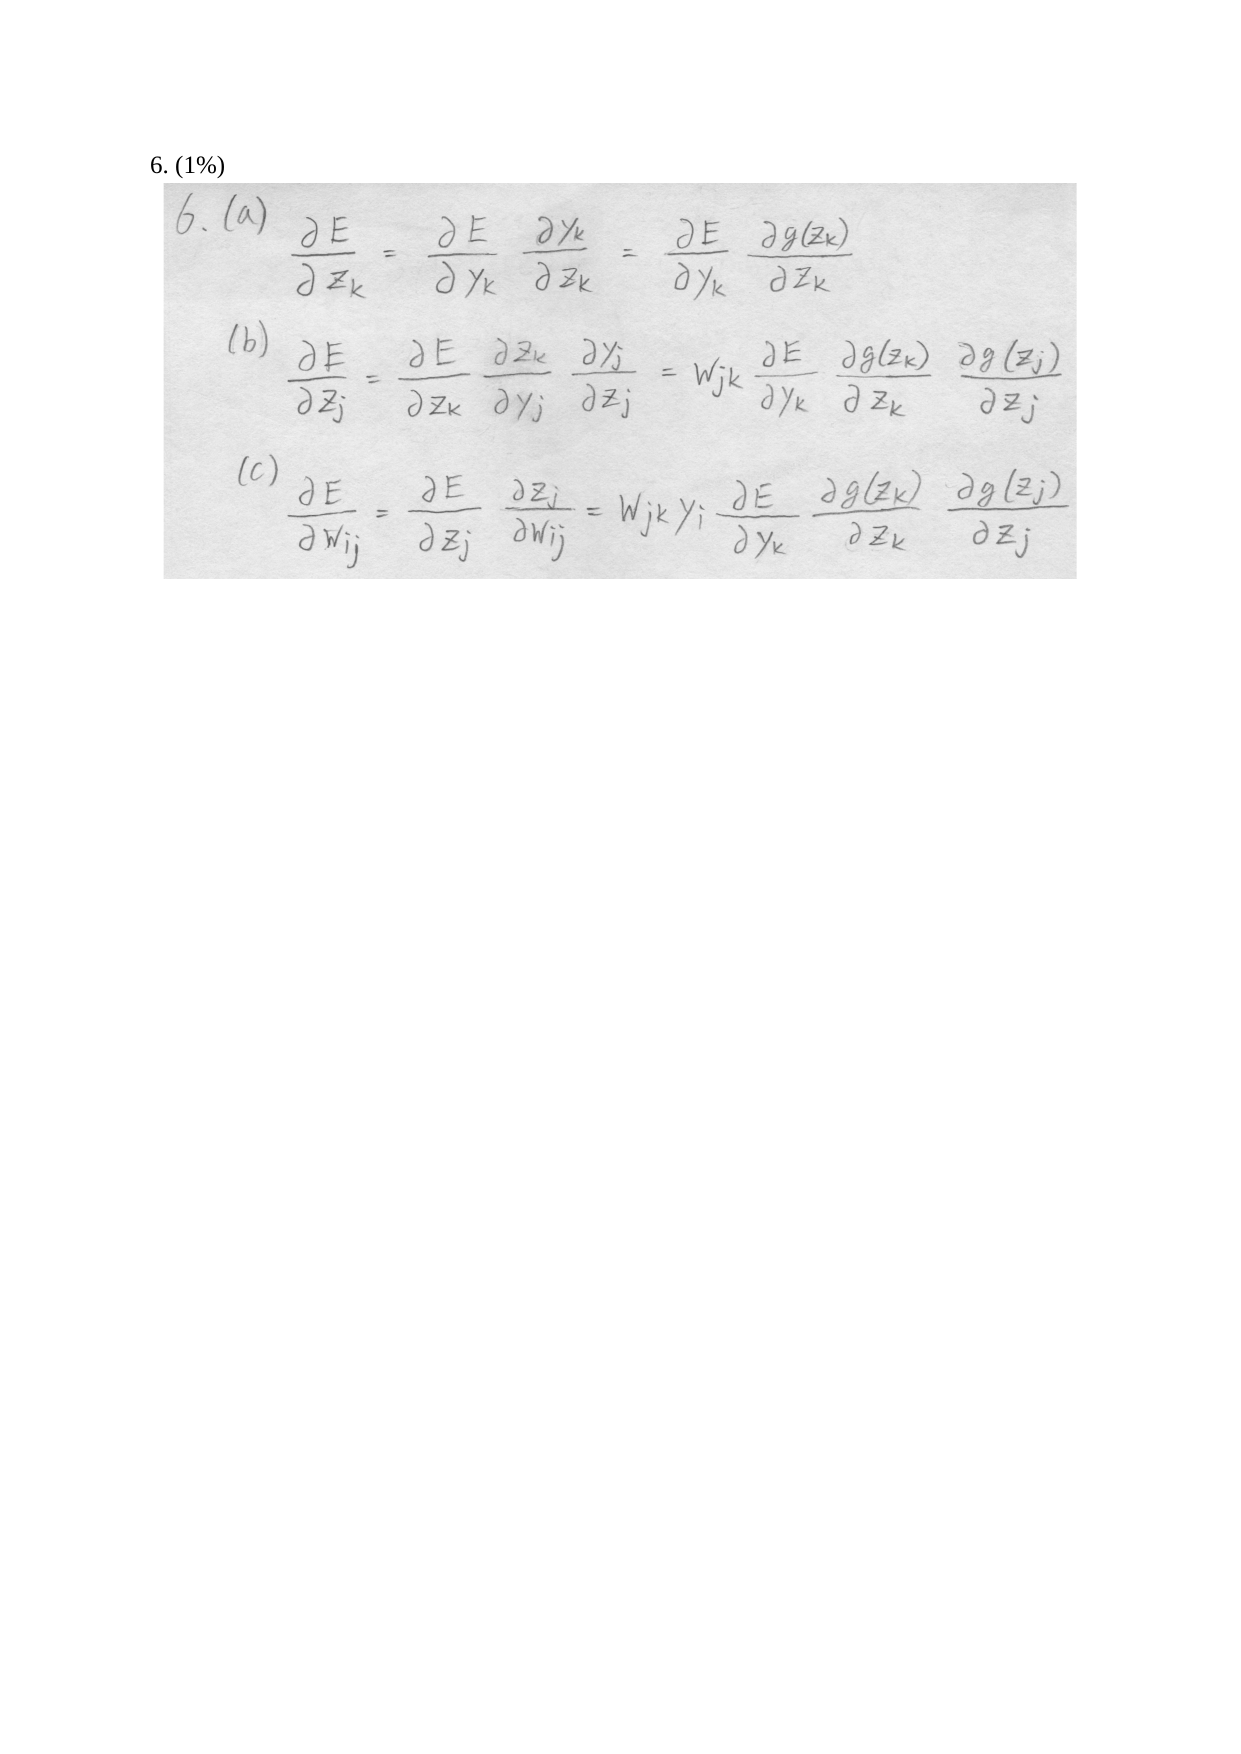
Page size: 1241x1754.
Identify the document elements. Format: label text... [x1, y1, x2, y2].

picture [163, 183, 1077, 579]
text 6. (1%) [150, 150, 1090, 179]
